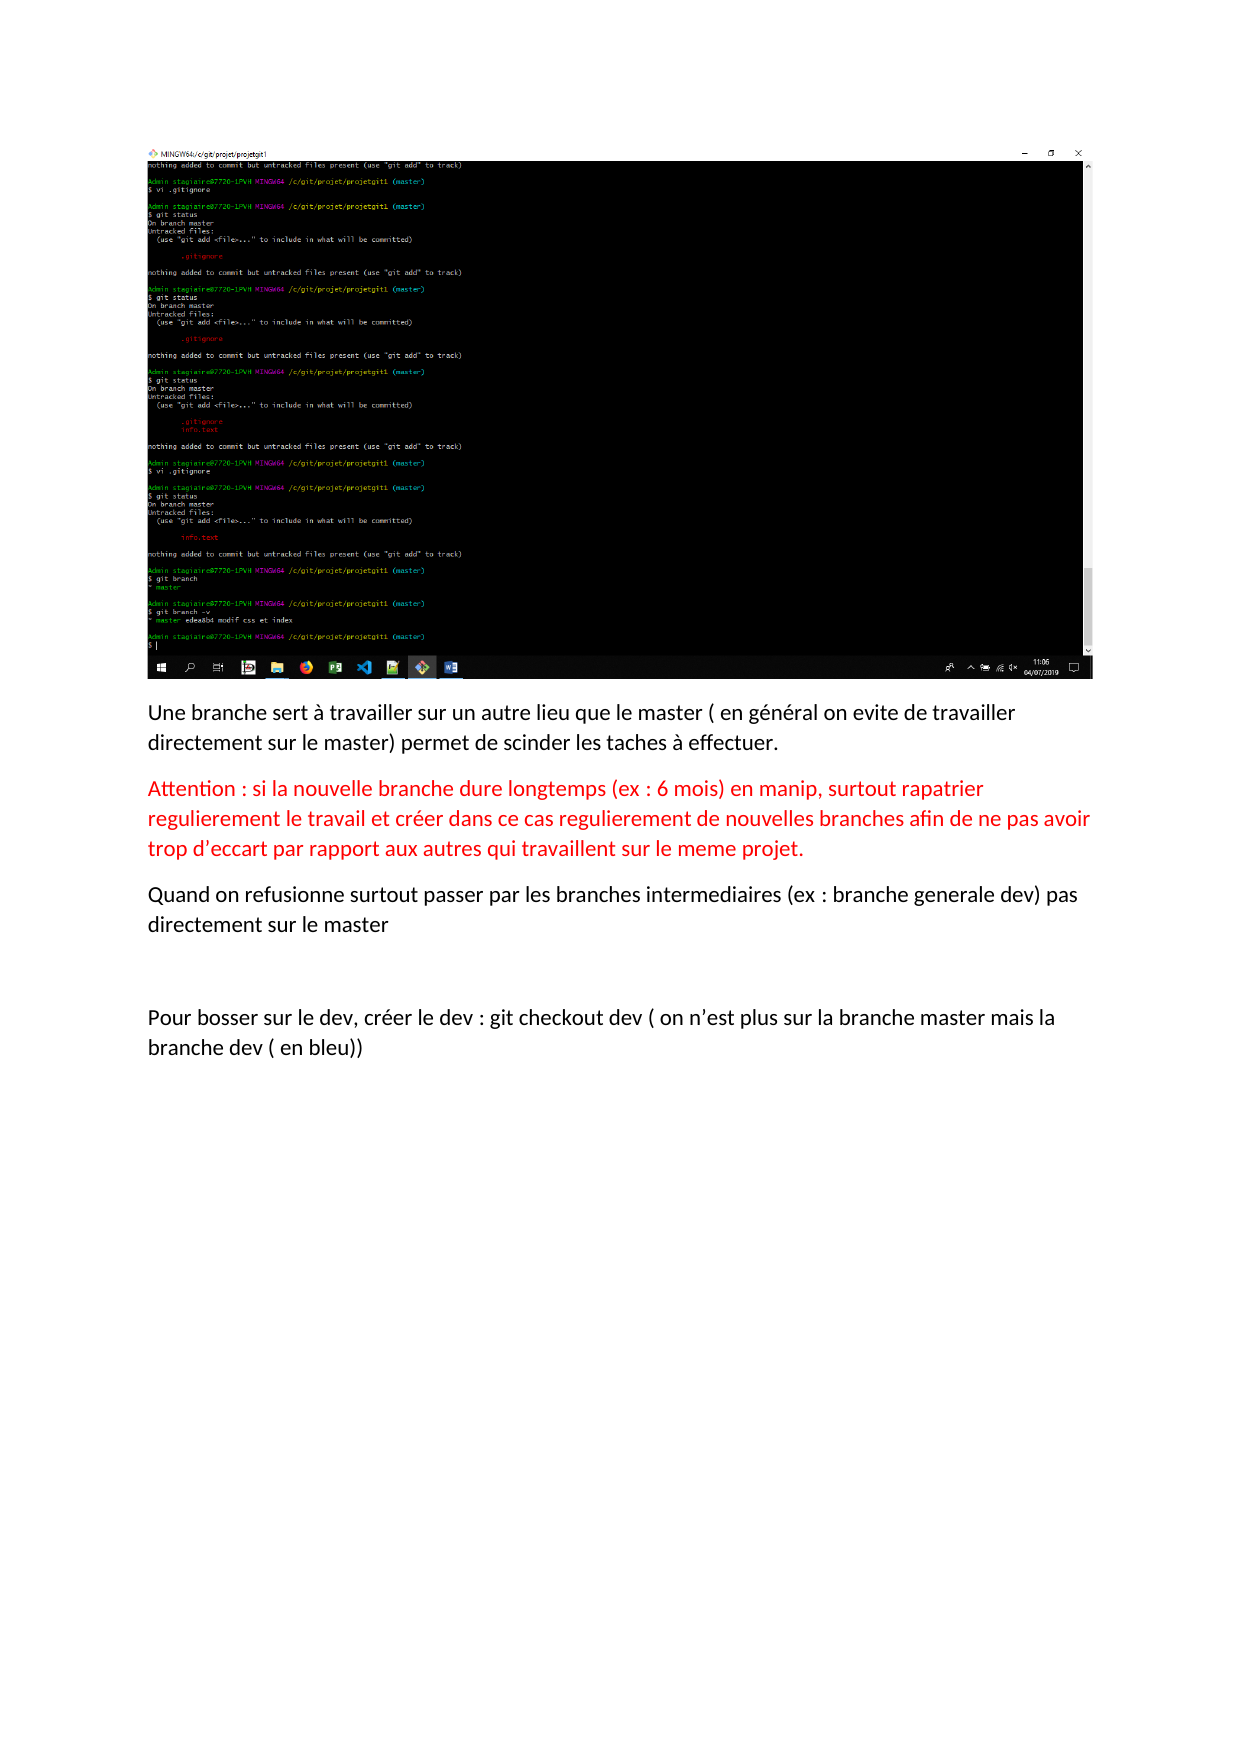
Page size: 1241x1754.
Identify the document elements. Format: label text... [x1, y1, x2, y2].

text Pour bosser sur le dev, créer le dev : git checkout dev ( on n’est plus sur la branche master mais la branche dev ( en bleu)) [148, 1003, 1093, 1061]
picture [147, 147, 1093, 679]
text Une branche sert à travailler sur un autre lieu que le master ( en général on evite de travailler directement sur le master) permet de scinder les taches à effectuer. [148, 698, 1093, 756]
text Quand on refusionne surtout passer par les branches intermediaires (ex : branche generale dev) pas directement sur le master [148, 881, 1093, 938]
text Attention : si la nouvelle branche dure longtemps (ex : 6 mois) en manip, surtout rapatrier regulierement le travail et créer dans ce cas regulierement de nouvelles branches afin de ne pas avoir trop d’eccart par rapport aux autres qui travaillent sur le meme projet. [148, 774, 1093, 862]
